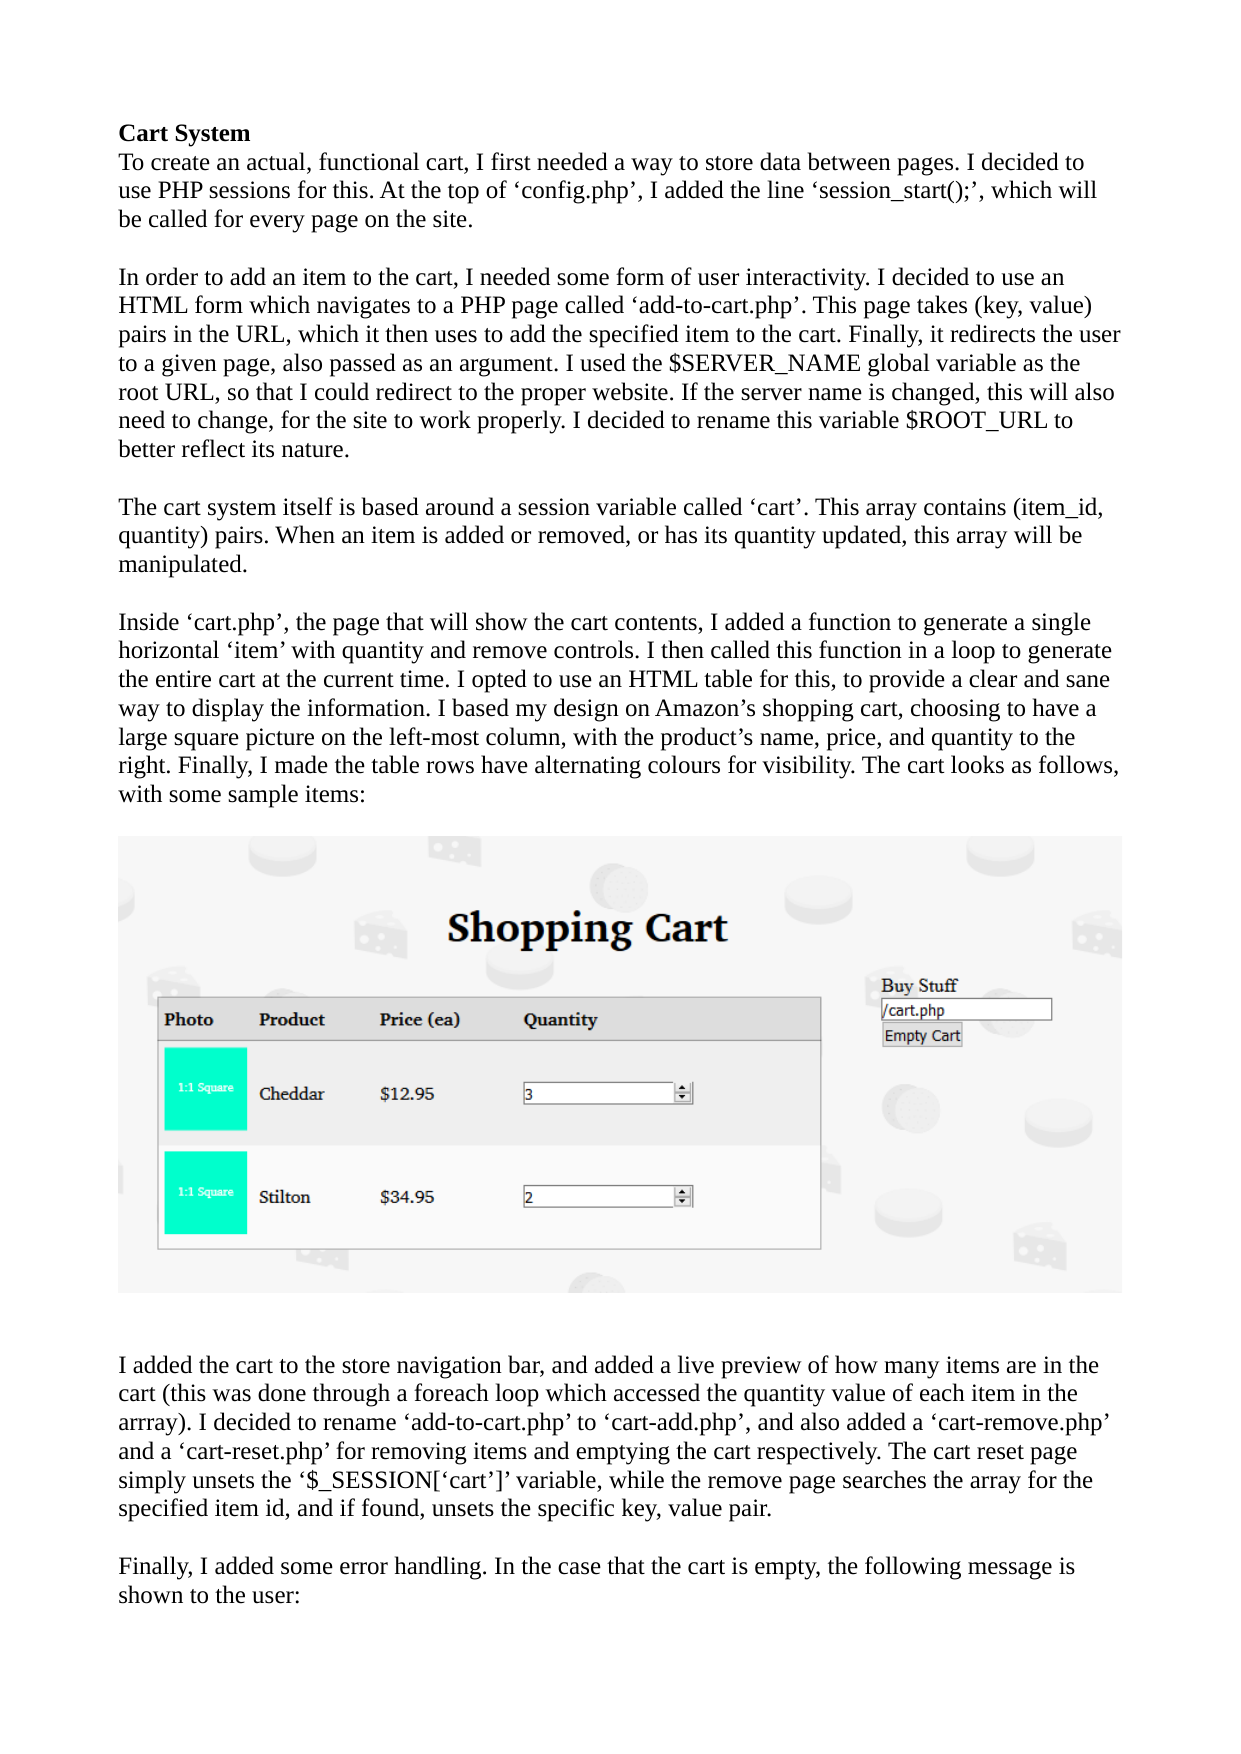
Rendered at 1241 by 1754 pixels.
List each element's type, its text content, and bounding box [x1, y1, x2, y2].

text Finally, I added some error handling. In the case that the cart is empty, the following message is shown to the user: [118, 1551, 1122, 1608]
text In order to add an item to the cart, I needed some form of user interactivity. I decided to use an HTML form which navigates to a PHP page called ‘add-to-cart.php’. This page takes (key, value) pairs in the URL, which it then uses to add the specified item to the cart. Finally, it redirects the user to a given page, also passed as an argument. I used the $SERVER_NAME global variable as the root URL, so that I could redirect to the proper website. If the server name is changed, this will also need to change, for the site to work properly. I decided to rename this variable $ROOT_URL to better reflect its nature. [118, 262, 1122, 463]
text Cart System [118, 118, 1122, 147]
text I added the cart to the store navigation bar, and added a live preview of how many items are in the cart (this was done through a foreach loop which accessed the quantity value of each item in the arrray). I decided to rename ‘add-to-cart.php’ to ‘cart-add.php’, and also added a ‘cart-remove.php’ and a ‘cart-reset.php’ for removing items and emptying the cart respectively. The cart reset page simply unsets the ‘$_SESSION[‘cart’]’ variable, while the remove page searches the array for the specified item id, and if found, unsets the specific key, value pair. [118, 1350, 1122, 1522]
text Inside ‘cart.php’, the page that will show the cart contents, I added a function to generate a single horizontal ‘item’ with quantity and remove controls. I then called this function in a loop to generate the entire cart at the current time. I opted to use an HTML table for this, to provide a clear and sane way to display the information. I based my design on Amazon’s shopping cart, choosing to have a large square picture on the left-most column, with the product’s name, price, and quantity to the right. Finally, I made the table rows have alternating colours for visibility. The cart looks as follows, with some sample items: [118, 607, 1122, 808]
text To create an actual, functional cart, I first needed a way to store data between pages. I decided to use PHP sessions for this. At the top of ‘config.php’, I added the line ‘session_start();’, which will be called for every page on the site. [118, 147, 1122, 233]
picture [118, 836, 1123, 1293]
text The cart system itself is based around a session variable called ‘cart’. This array contains (item_id, quantity) pairs. When an item is added or removed, or has its quantity updated, this array will be manipulated. [118, 492, 1122, 578]
